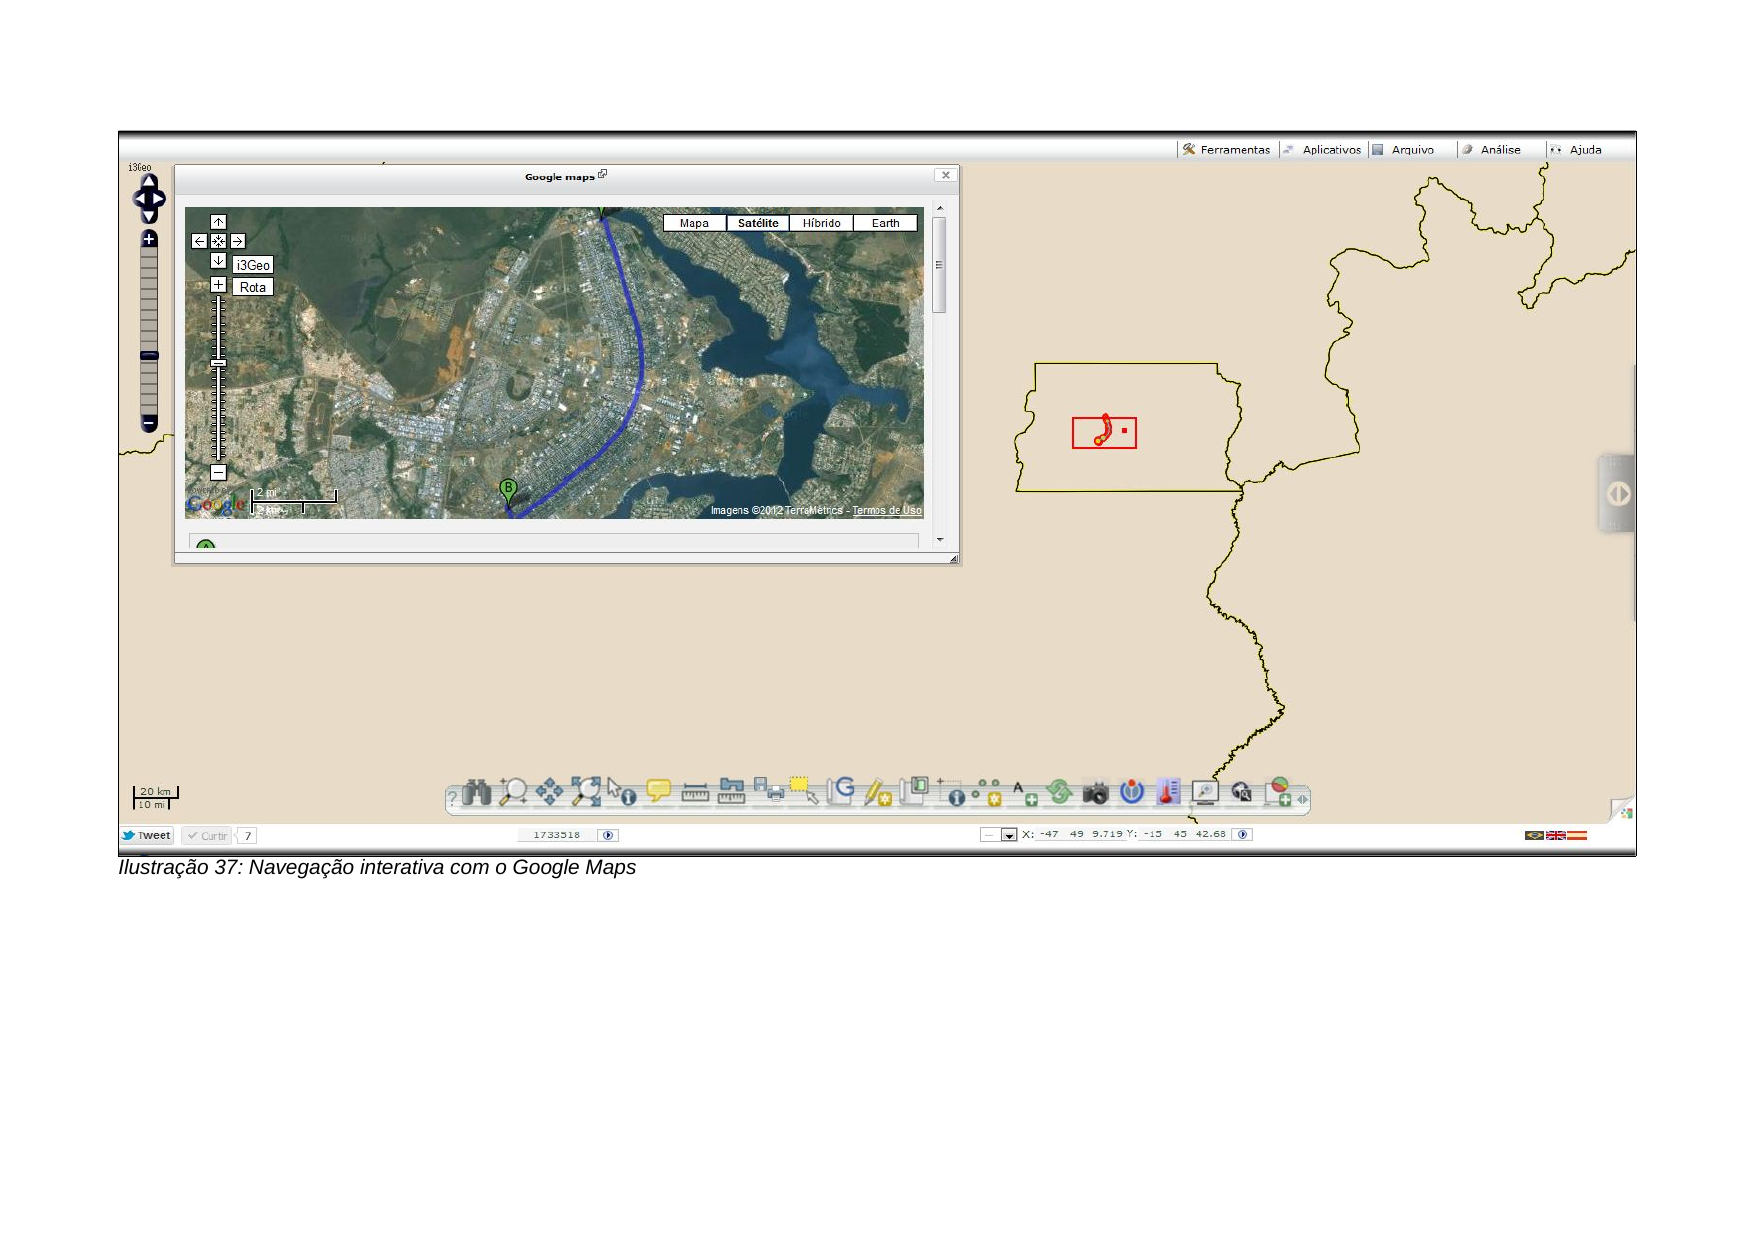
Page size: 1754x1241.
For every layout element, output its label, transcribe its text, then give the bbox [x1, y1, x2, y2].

picture [119, 132, 1636, 856]
text Ilustração 37: Navegação interativa com o Google Maps [118, 857, 1636, 879]
